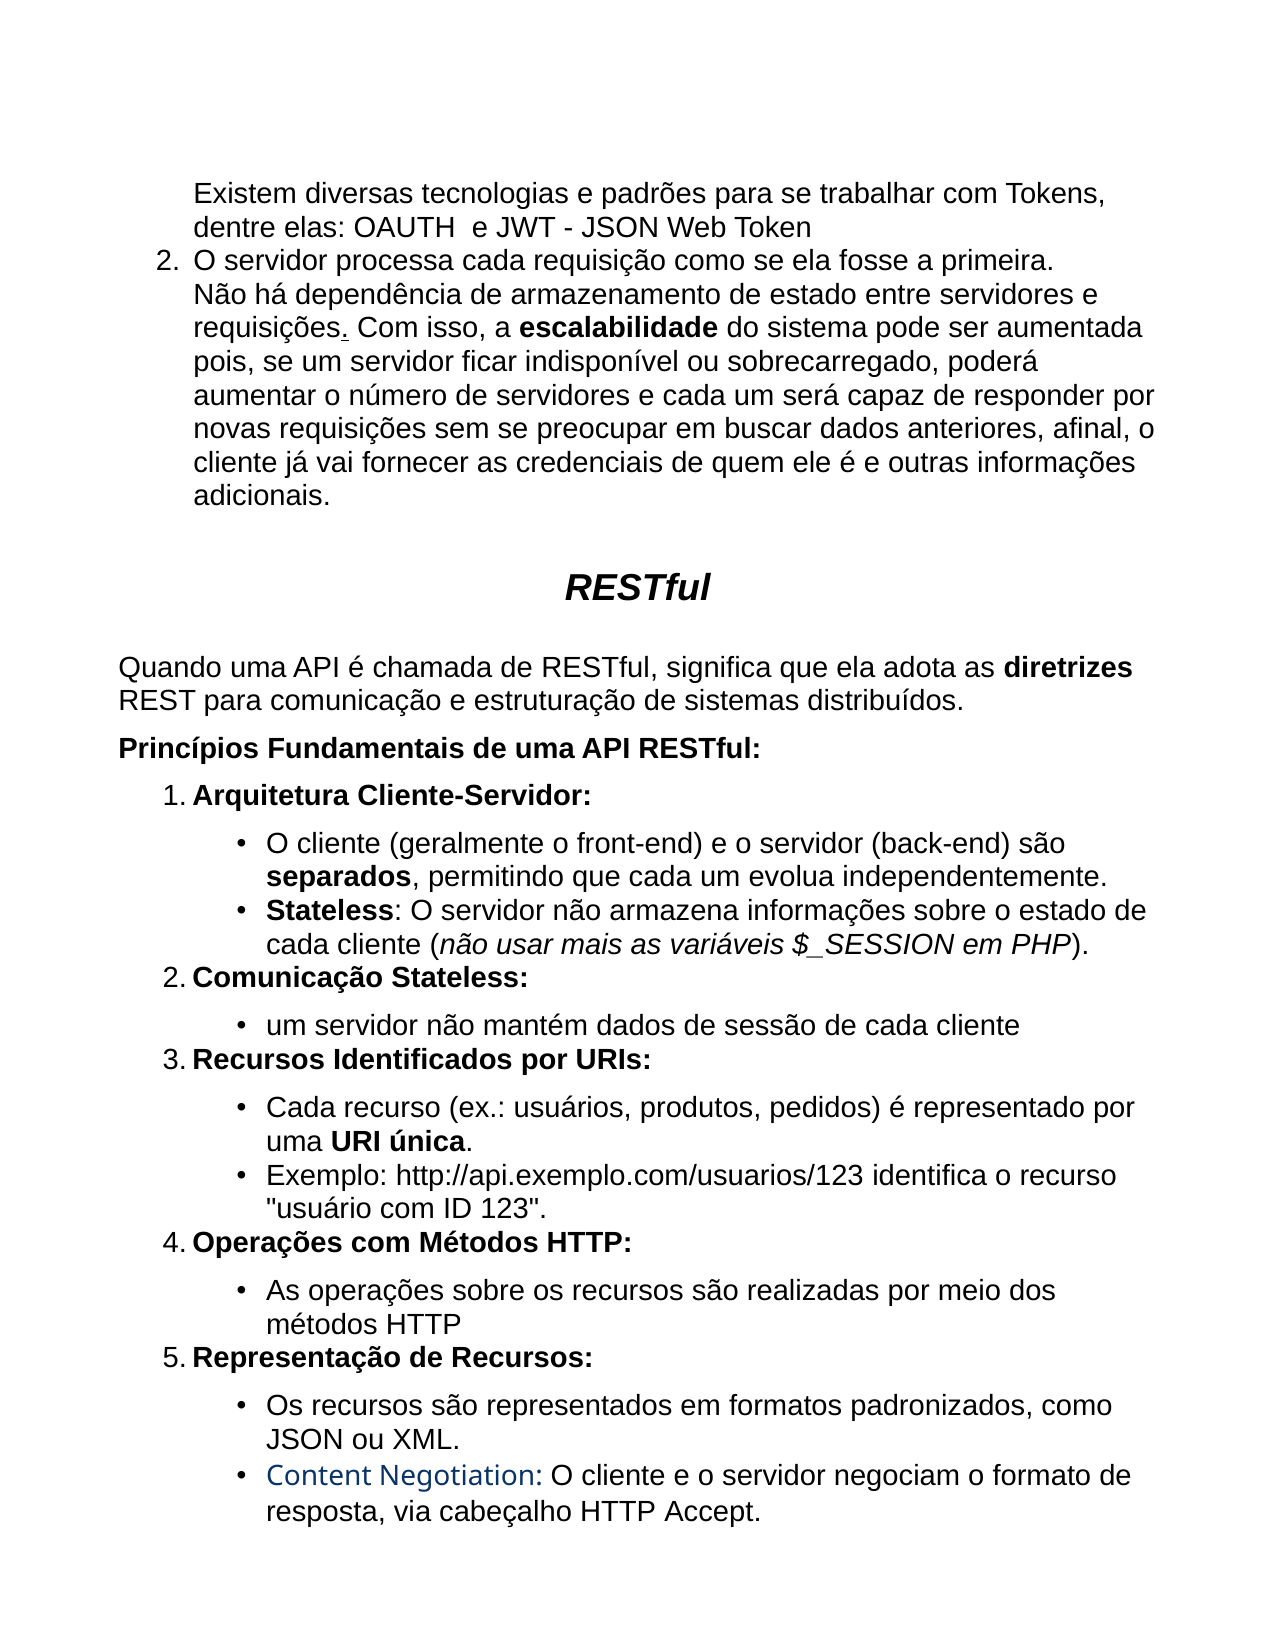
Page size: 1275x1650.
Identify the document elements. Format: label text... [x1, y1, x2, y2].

list Stateless: O servidor não armazena informações sobre o estado de cada cliente (não usar mais as variáveis $_SESSION em PHP). [236, 893, 1157, 960]
list Representação de Recursos: [162, 1340, 1157, 1374]
list Operações com Métodos HTTP: [162, 1225, 1157, 1258]
subtitle um servidor não mantém dados de sessão de cada cliente [236, 1008, 1157, 1042]
list Exemplo: http://api.exemplo.com/usuarios/123 identifica o recurso "usuário com ID 123". [236, 1158, 1157, 1225]
list Os recursos são representados em formatos padronizados, como JSON ou XML. [236, 1388, 1157, 1456]
subtitle Quando uma API é chamada de RESTful, significa que ela adota as diretrizes REST para comunicação e estruturação de sistemas distribuídos. [118, 650, 1157, 717]
list Recursos Identificados por URIs: [162, 1042, 1157, 1076]
list Arquitetura Cliente-Servidor: [162, 778, 1157, 811]
list As operações sobre os recursos são realizadas por meio dos métodos HTTP [236, 1273, 1157, 1340]
subtitle Princípios Fundamentais de uma API RESTful: [118, 732, 1157, 765]
subtitle Existem diversas tecnologias e padrões para se trabalhar com Tokens, dentre elas: OAUTH e JWT - JSON Web Token [156, 176, 1157, 243]
list Content Negotiation: O cliente e o servidor negociam o formato de resposta, via cabeçalho HTTP Accept. [236, 1456, 1157, 1528]
list Comunicação Stateless: [162, 960, 1157, 994]
list O cliente (geralmente o front-end) e o servidor (back-end) são separados, permitindo que cada um evolua independentemente. [236, 826, 1157, 893]
subtitle O servidor processa cada requisição como se ela fosse a primeira. Não há dependência de armazenamento de estado entre servidores e requisições. Com isso, a escalabilidade do sistema pode ser aumentada pois, se um servidor ficar indisponível ou sobrecarregado, poderá aumentar o número de servidores e cada um será capaz de responder por novas requisições sem se preocupar em buscar dados anteriores, afinal, o cliente já vai fornecer as credenciais de quem ele é e outras informações adicionais. [156, 243, 1157, 512]
list Cada recurso (ex.: usuários, produtos, pedidos) é representado por uma URI única. [236, 1090, 1157, 1158]
subtitle RESTful [118, 566, 1157, 609]
